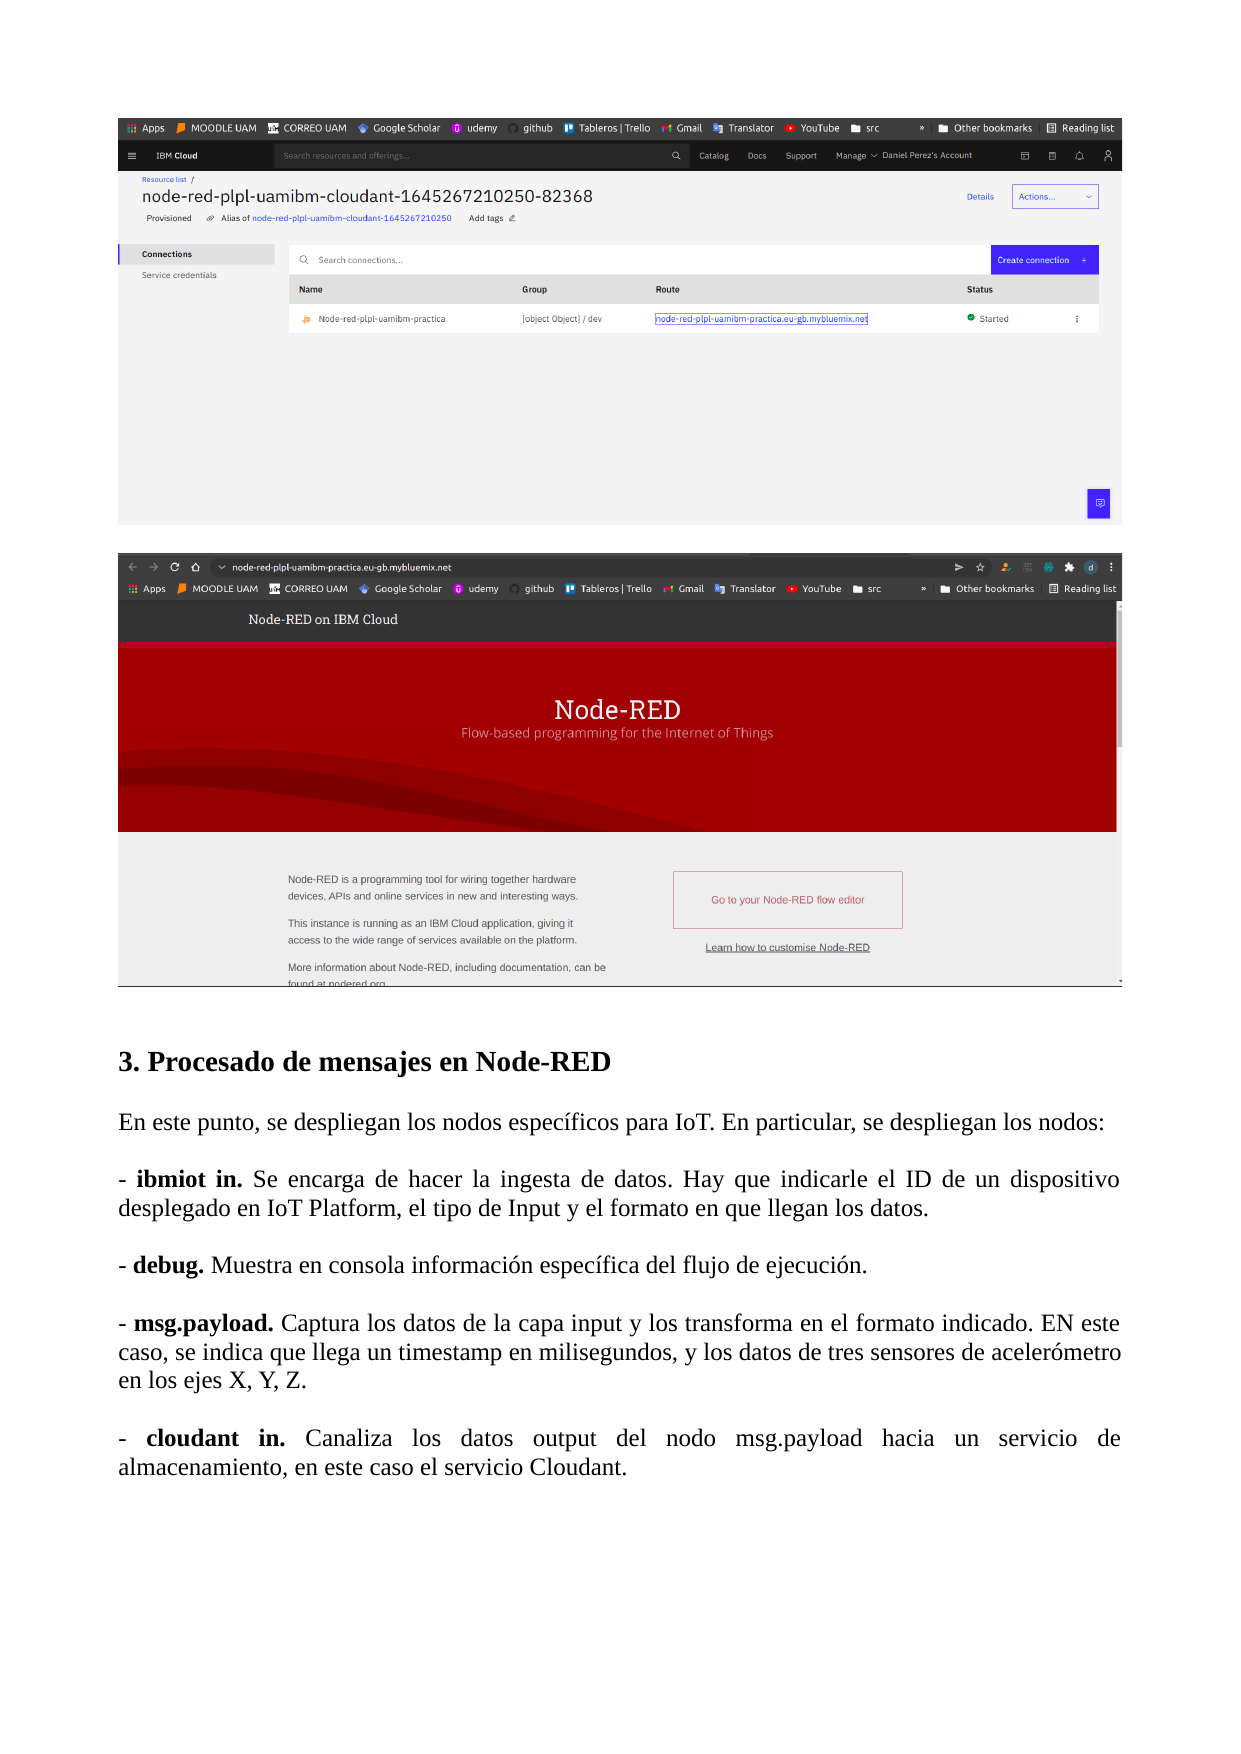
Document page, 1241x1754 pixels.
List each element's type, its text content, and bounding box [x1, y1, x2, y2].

picture [118, 553, 1123, 987]
text En este punto, se despliegan los nodos específicos para IoT. En particular, se despliegan los nodos: [118, 1107, 1122, 1135]
text - ibmiot in. Se encarga de hacer la ingesta de datos. Hay que indicarle el ID de un dispositivo desplegado en IoT Platform, el tipo de Input y el formato en que llegan los datos. [118, 1164, 1122, 1222]
text - debug. Muestra en consola información específica del flujo de ejecución. [118, 1250, 1122, 1279]
text - msg.payload. Captura los datos de la capa input y los transforma en el formato indicado. EN este caso, se indica que llega un timestamp en milisegundos, y los datos de tres sensores de acelerómetro en los ejes X, Y, Z. [118, 1308, 1122, 1394]
text - cloudant in. Canaliza los datos output del nodo msg.payload hacia un servicio de almacenamiento, en este caso el servicio Cloudant. [118, 1423, 1122, 1480]
picture [118, 118, 1123, 525]
text 3. Procesado de mensajes en Node-RED [118, 1044, 1122, 1078]
